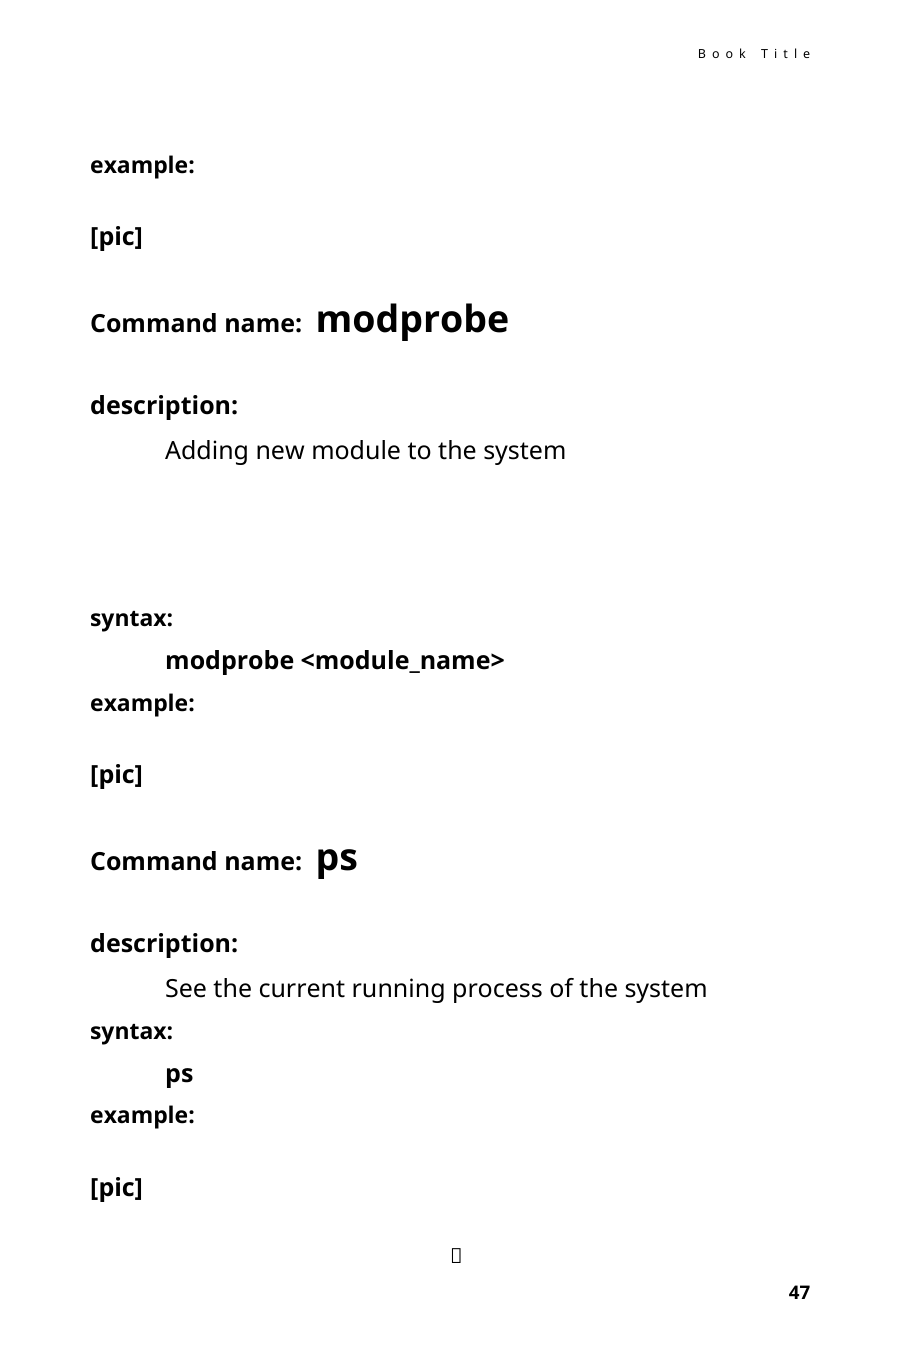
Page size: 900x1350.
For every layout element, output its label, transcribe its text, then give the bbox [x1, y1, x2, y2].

text syntax: [90, 602, 810, 634]
text description: [90, 926, 810, 960]
text Adding new module to the system [90, 432, 810, 466]
text [pic] [90, 219, 810, 253]
text example: [90, 149, 810, 181]
text modprobe <module_name> [90, 643, 810, 677]
text example: [90, 1099, 810, 1131]
text Command name: ps [90, 831, 810, 882]
text See the current running process of the system [90, 970, 810, 1004]
text [pic] [90, 1169, 810, 1203]
text [pic] [90, 757, 810, 791]
text example: [90, 687, 810, 718]
text description: [90, 388, 810, 422]
text ps [90, 1055, 810, 1089]
text Command name: modprobe [90, 292, 810, 343]
text syntax: [90, 1014, 810, 1046]
